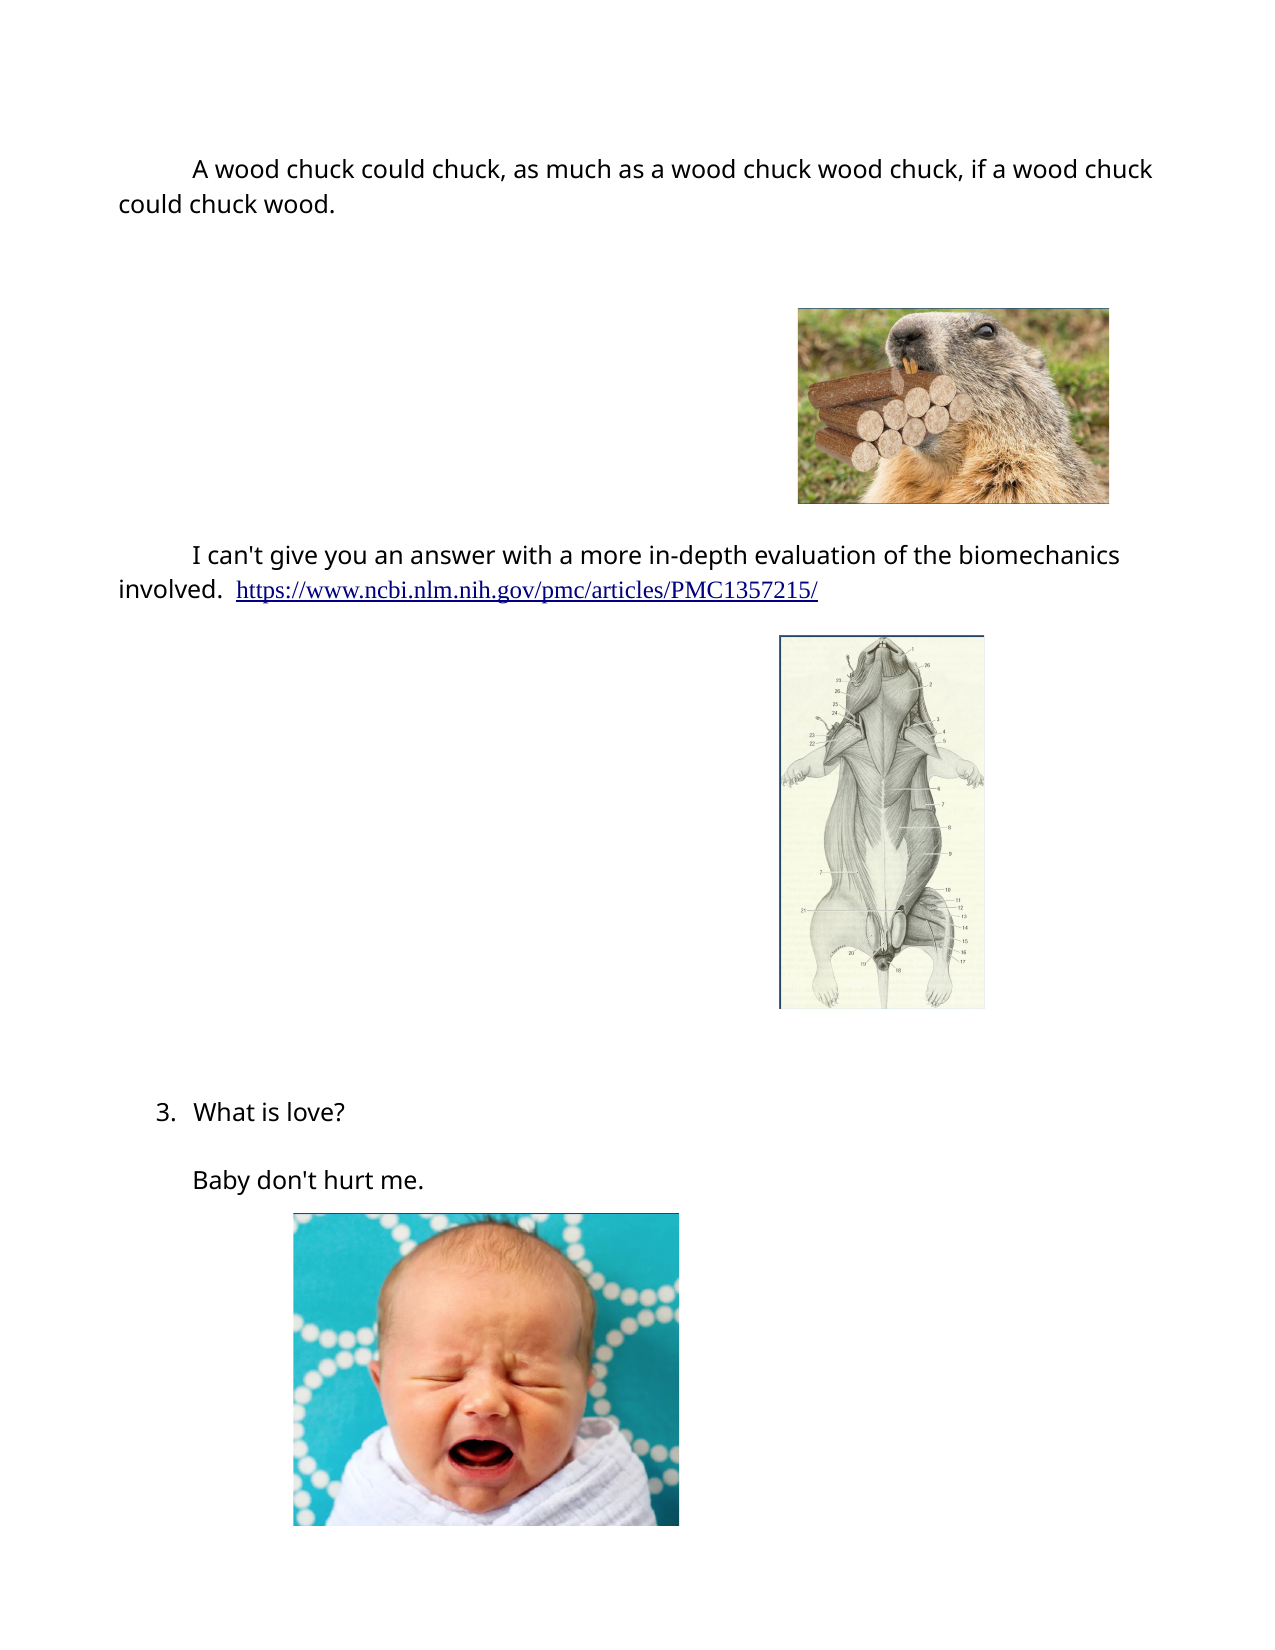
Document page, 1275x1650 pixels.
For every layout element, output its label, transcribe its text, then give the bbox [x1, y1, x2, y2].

text Baby don't hurt me. [118, 1162, 1157, 1197]
text I can't give you an answer with a more in-depth evaluation of the biomechanics involved. https://www.ncbi.nlm.nih.gov/pmc/articles/PMC1357215/ [118, 538, 1157, 606]
picture [797, 308, 1110, 504]
picture [293, 1213, 680, 1526]
picture [779, 635, 985, 1009]
list What is love? [156, 1094, 1157, 1128]
text A wood chuck could chuck, as much as a wood chuck wood chuck, if a wood chuck could chuck wood. [118, 152, 1157, 220]
